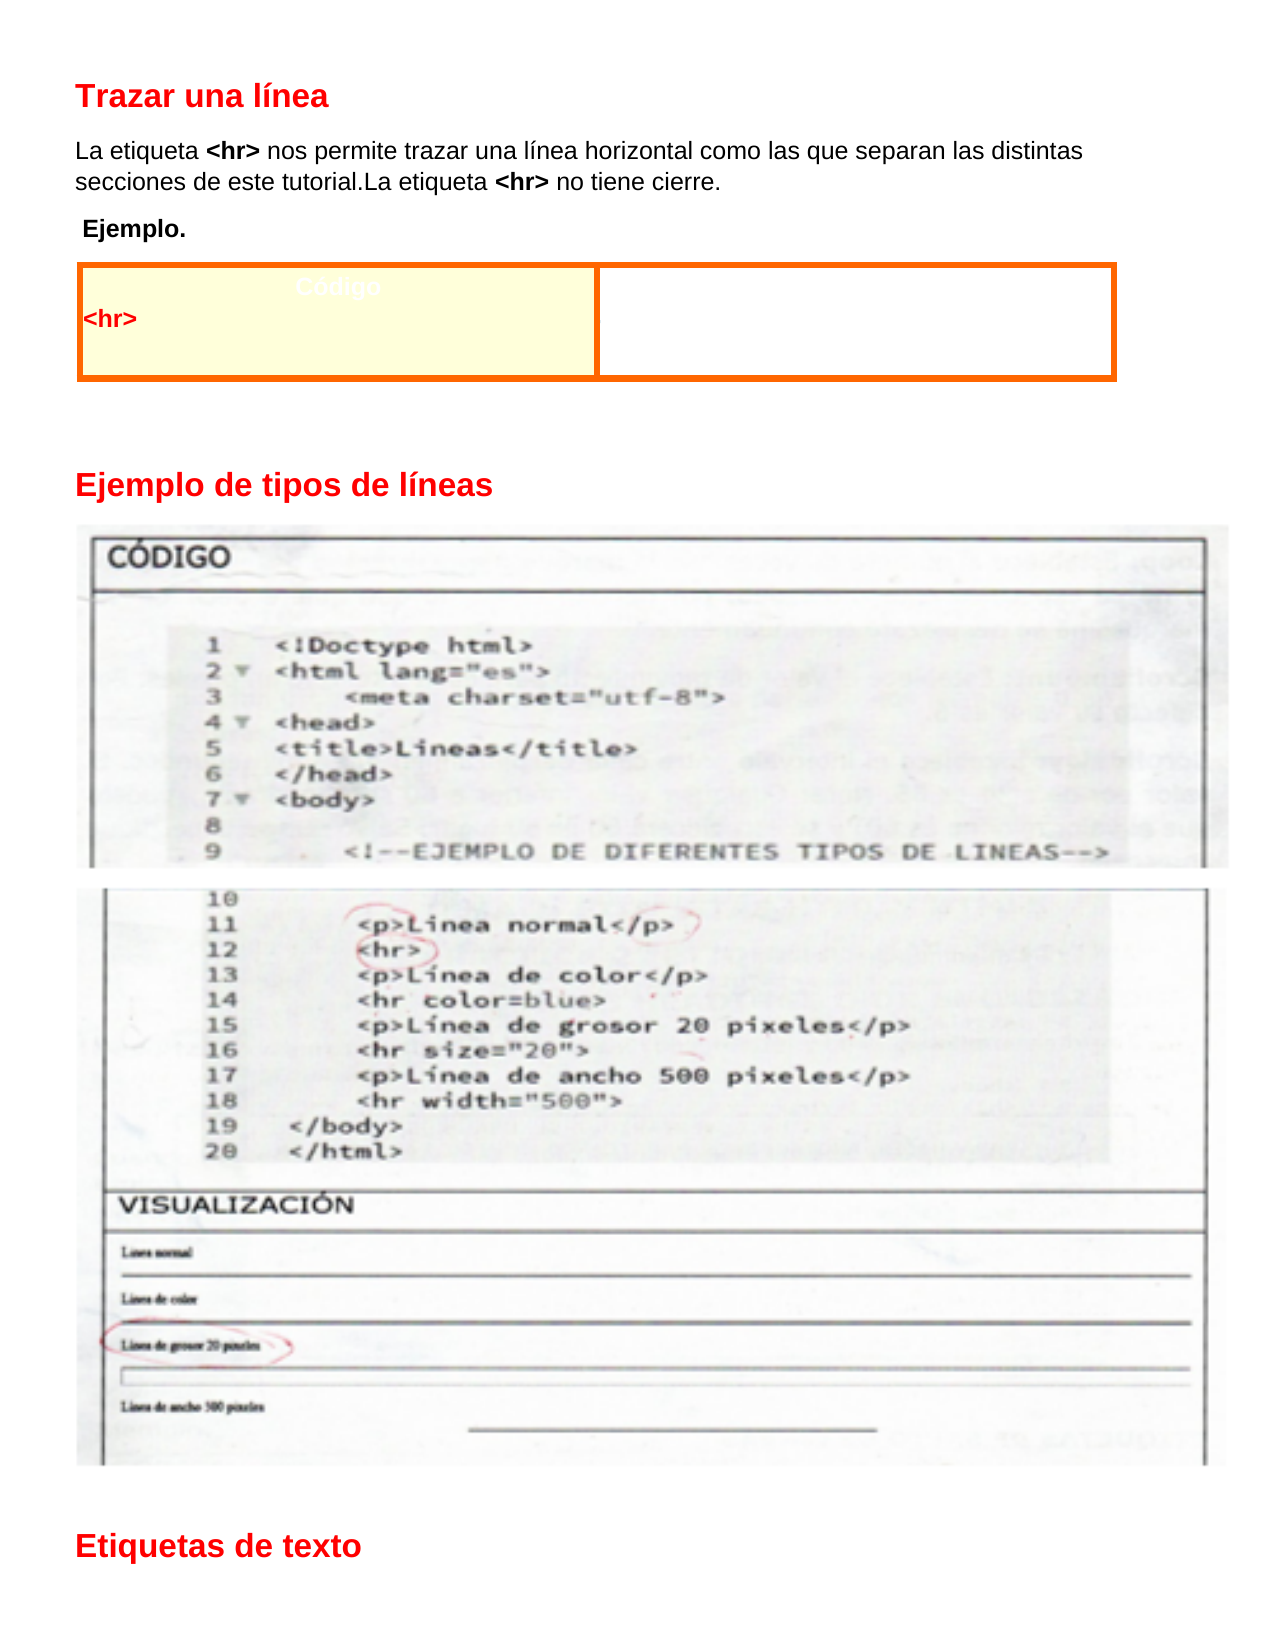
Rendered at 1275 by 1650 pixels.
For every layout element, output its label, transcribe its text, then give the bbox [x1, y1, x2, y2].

text Ejemplo. [75, 214, 1200, 243]
table_header Código <hr> [83, 268, 594, 375]
picture [75, 523, 1242, 1507]
table_header Resultado [600, 268, 1111, 375]
text Trazar una línea [75, 75, 1200, 116]
text Etiquetas de texto [75, 1526, 1200, 1564]
text Ejemplo de tipos de líneas [75, 466, 1200, 504]
text La etiqueta <hr> nos permite trazar una línea horizontal como las que separan las distintas secciones de este tutorial.La etiqueta <hr> no tiene cierre. [75, 136, 1200, 195]
